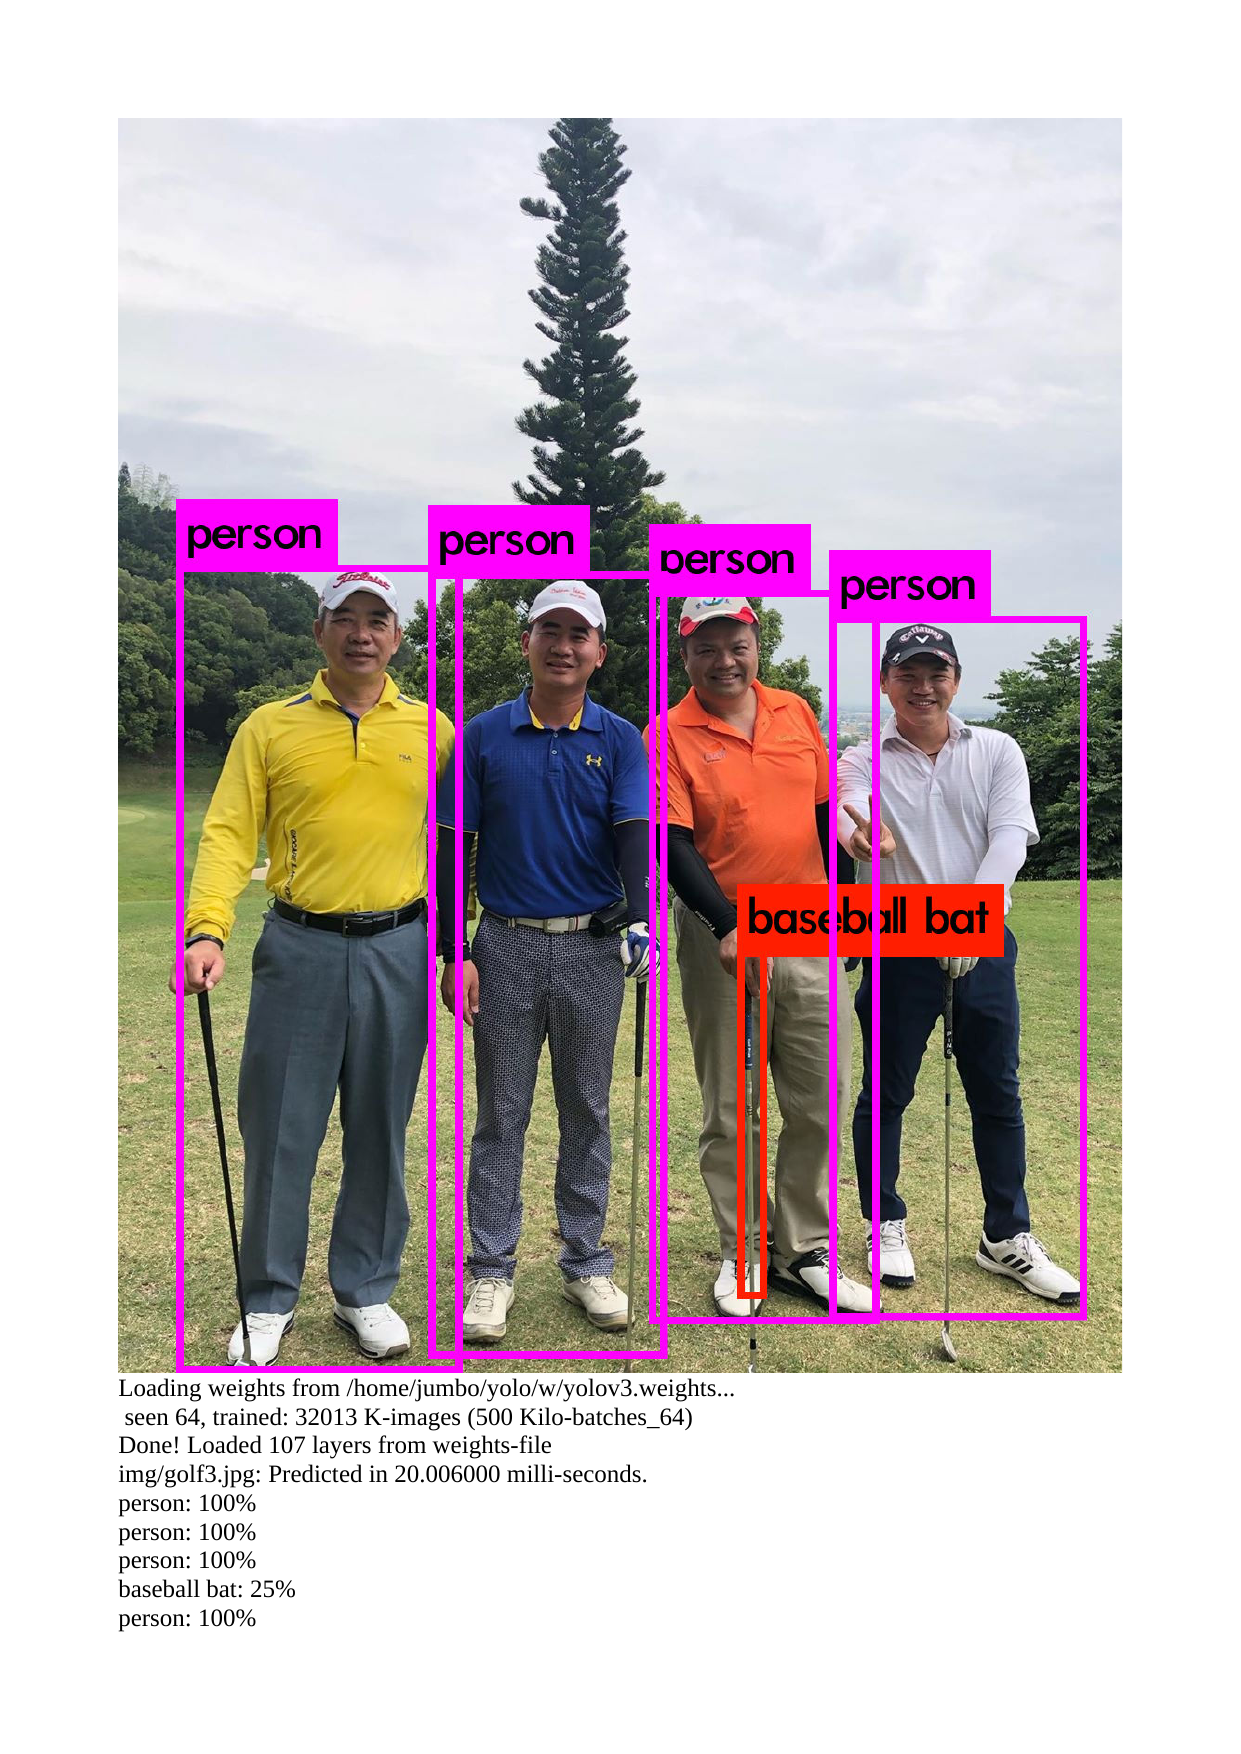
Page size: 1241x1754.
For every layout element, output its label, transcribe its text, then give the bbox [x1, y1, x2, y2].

text baseball bat: 25% [118, 1574, 1122, 1603]
text Loading weights from /home/jumbo/yolo/w/yolov3.weights... [118, 1373, 1122, 1402]
text person: 100% [118, 1603, 1122, 1632]
text img/golf3.jpg: Predicted in 20.006000 milli-seconds. [118, 1459, 1122, 1488]
text person: 100% [118, 1546, 1122, 1574]
text Done! Loaded 107 layers from weights-file [118, 1431, 1122, 1459]
text person: 100% [118, 1488, 1122, 1517]
text person: 100% [118, 1517, 1122, 1546]
text seen 64, trained: 32013 K-images (500 Kilo-batches_64) [118, 1402, 1122, 1431]
picture [118, 118, 1123, 1373]
